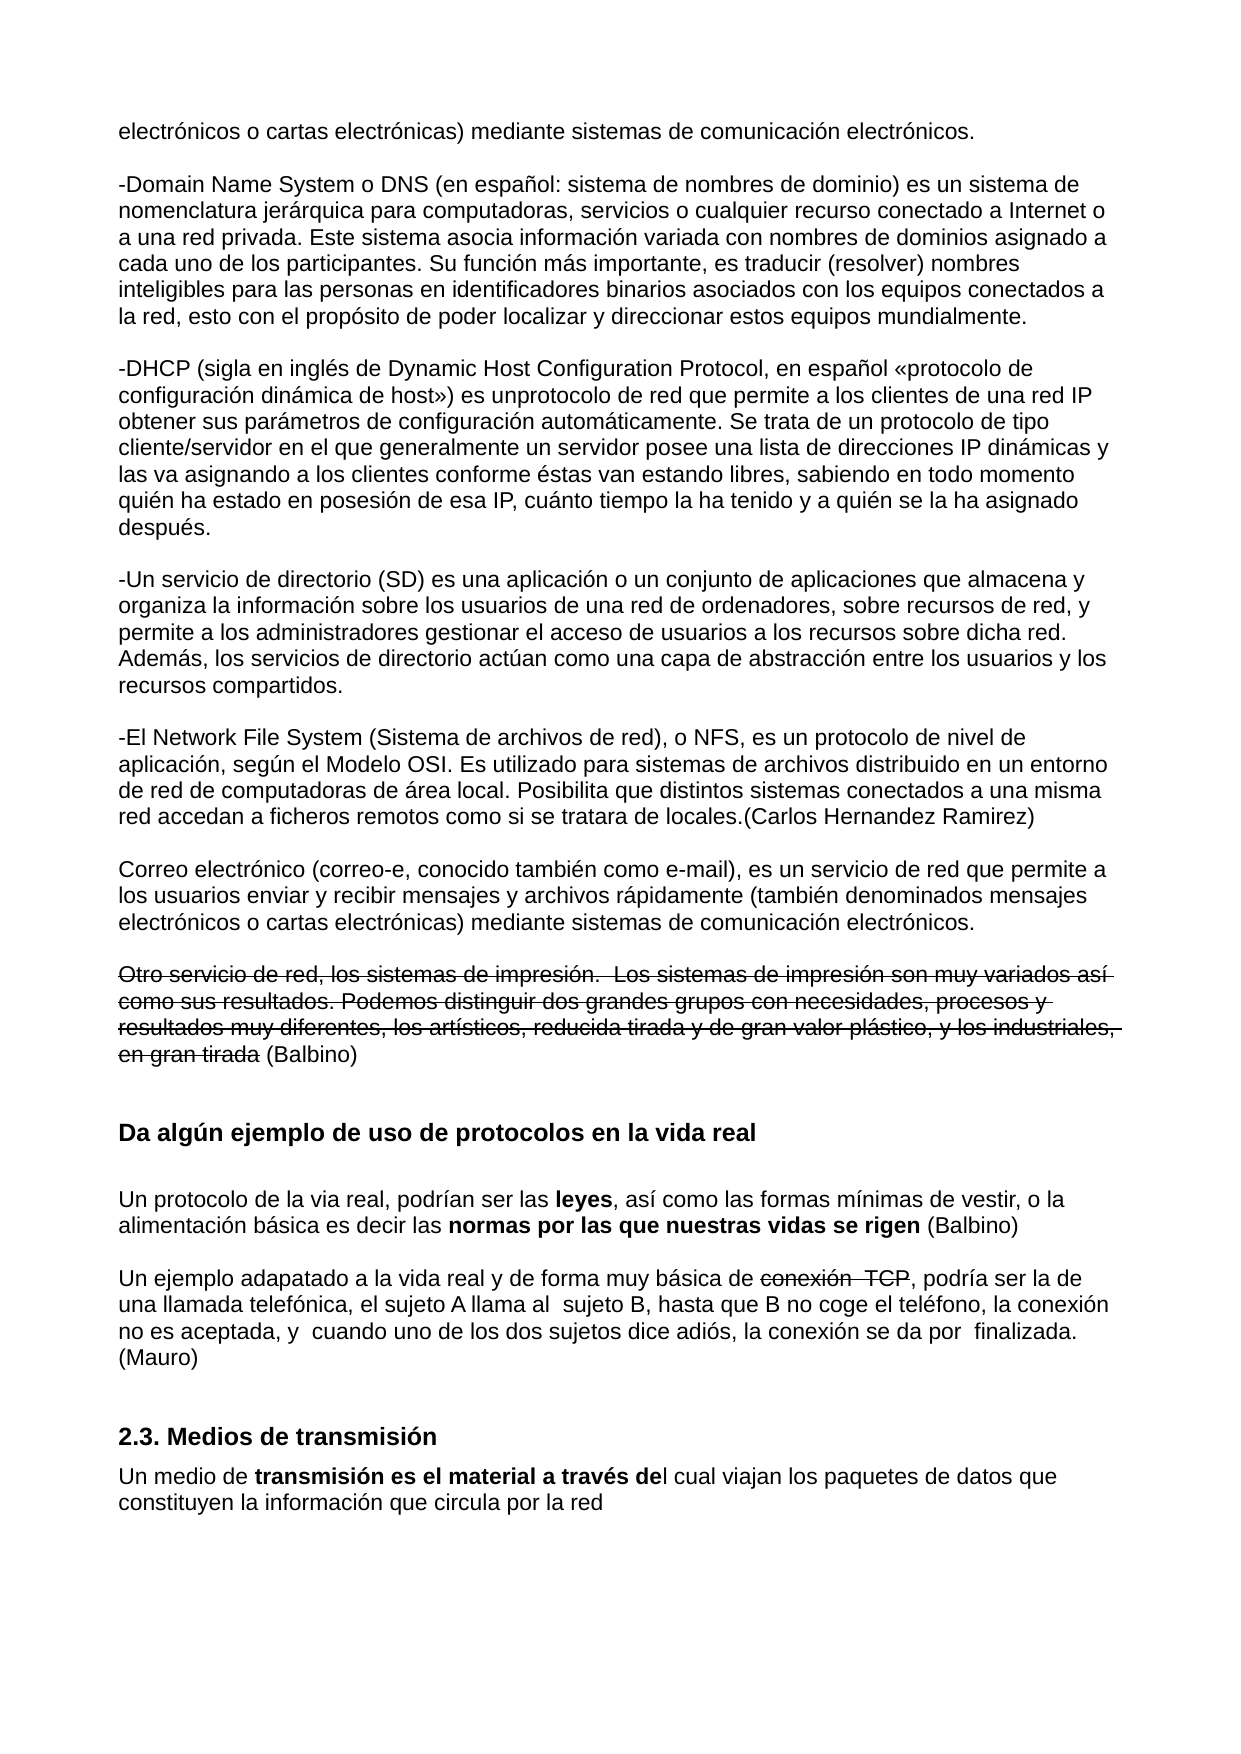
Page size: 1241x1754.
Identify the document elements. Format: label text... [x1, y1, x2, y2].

text Un ejemplo adapatado a la vida real y de forma muy básica de conexión TCP, podría ser la de una llamada telefónica, el sujeto A llama al sujeto B, hasta que B no coge el teléfono, la conexión no es aceptada, y cuando uno de los dos sujetos dice adiós, la conexión se da por finalizada. (Mauro) [118, 1265, 1122, 1370]
text Otro servicio de red, los sistemas de impresión. Los sistemas de impresión son muy variados así como sus resultados. Podemos distinguir dos grandes grupos con necesidades, procesos y resultados muy diferentes, los artísticos, reducida tirada y de gran valor plástico, y los industriales, en gran tirada (Balbino) [118, 1030, 1122, 1067]
text Otro servicio de red, los sistemas de impresión. Los sistemas de impresión son muy variados así como sus resultados. Podemos distinguir dos grandes grupos con necesidades, procesos y resultados muy diferentes, los artísticos, reducida tirada y de gran valor plástico, y los industriales, en gran tirada (Balbino) [118, 961, 1122, 1028]
subtitle 2.3. Medios de transmisión [118, 1422, 1122, 1450]
text -El Network File System (Sistema de archivos de red), o NFS, es un protocolo de nivel de aplicación, según el Modelo OSI. Es utilizado para sistemas de archivos distribuido en un entorno de red de computadoras de área local. Posibilita que distintos sistemas conectados a una misma red accedan a ficheros remotos como si se tratara de locales.(Carlos Hernandez Ramirez) [118, 724, 1122, 830]
subtitle Da algún ejemplo de uso de protocolos en la vida real [118, 1118, 1122, 1147]
text -DHCP (sigla en inglés de Dynamic Host Configuration Protocol, en español «protocolo de configuración dinámica de host») es unprotocolo de red que permite a los clientes de una red IP obtener sus parámetros de configuración automáticamente. Se trata de un protocolo de tipo cliente/servidor en el que generalmente un servidor posee una lista de direcciones IP dinámicas y las va asignando a los clientes conforme éstas van estando libres, sabiendo en todo momento quién ha estado en posesión de esa IP, cuánto tiempo la ha tenido y a quién se la ha asignado después. [118, 355, 1122, 540]
text Un protocolo de la via real, podrían ser las leyes, así como las formas mínimas de vestir, o la alimentación básica es decir las normas por las que nuestras vidas se rigen (Balbino) [118, 1186, 1122, 1238]
text -Un servicio de directorio (SD) es una aplicación o un conjunto de aplicaciones que almacena y organiza la información sobre los usuarios de una red de ordenadores, sobre recursos de red, y permite a los administradores gestionar el acceso de usuarios a los recursos sobre dicha red. Además, los servicios de directorio actúan como una capa de abstracción entre los usuarios y los recursos compartidos. [118, 566, 1122, 698]
text -Domain Name System o DNS (en español: sistema de nombres de dominio) es un sistema de nomenclatura jerárquica para computadoras, servicios o cualquier recurso conectado a Internet o a una red privada. Este sistema asocia información variada con nombres de dominios asignado a cada uno de los participantes. Su función más importante, es traducir (resolver) nombres inteligibles para las personas en identificadores binarios asociados con los equipos conectados a la red, esto con el propósito de poder localizar y direccionar estos equipos mundialmente. [118, 171, 1122, 329]
text Correo electrónico (correo-e, conocido también como e-mail), es un servicio de red que permite a los usuarios enviar y recibir mensajes y archivos rápidamente (también denominados mensajes electrónicos o cartas electrónicas) mediante sistemas de comunicación electrónicos. [118, 856, 1122, 935]
text electrónicos o cartas electrónicas) mediante sistemas de comunicación electrónicos. [118, 118, 1122, 144]
text Un medio de transmisión es el material a través del cual viajan los paquetes de datos que constituyen la información que circula por la red [118, 1463, 1122, 1516]
